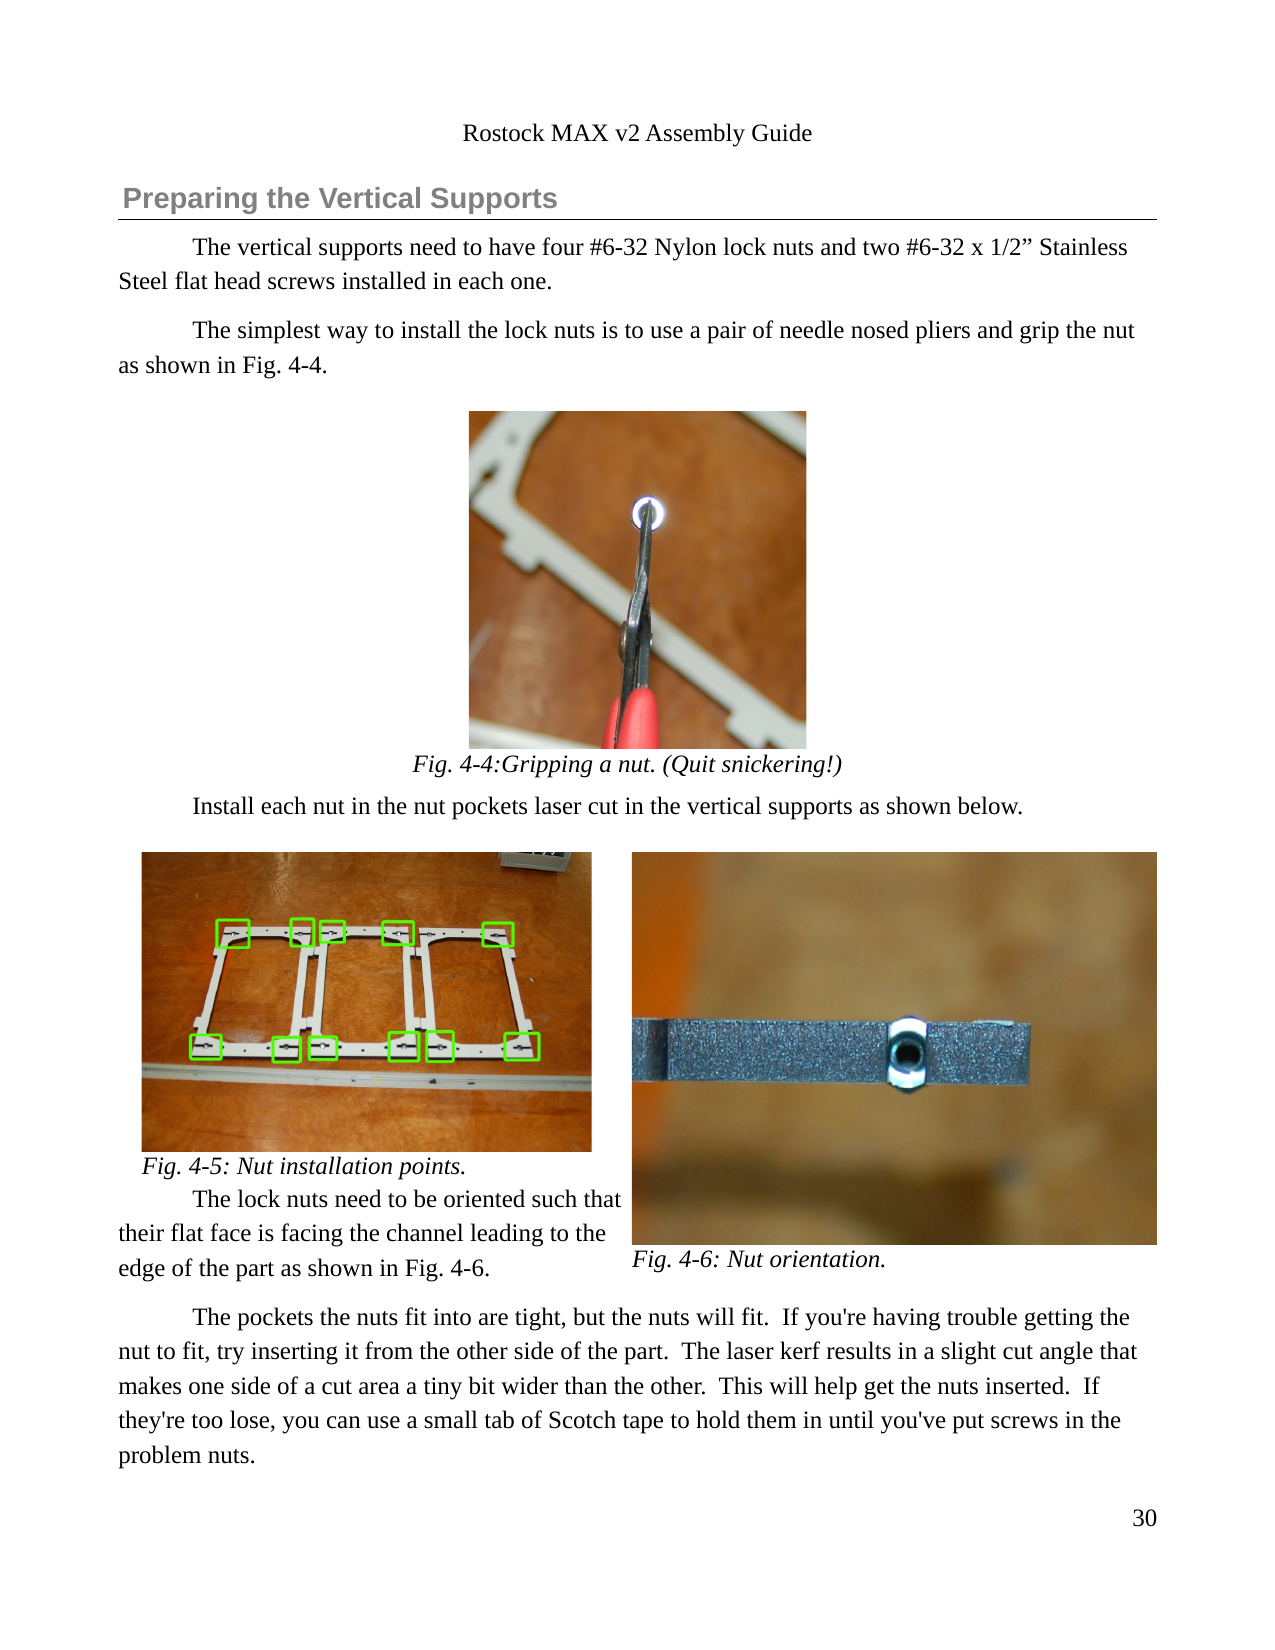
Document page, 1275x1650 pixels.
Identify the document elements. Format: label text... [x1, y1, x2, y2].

text Fig. 4-6: Nut orientation. [632, 1245, 1157, 1273]
text Install each nut in the nut pockets laser cut in the vertical supports as shown below. [118, 791, 1157, 820]
picture [631, 852, 1157, 1245]
picture [468, 411, 807, 749]
text Fig. 4-4:Gripping a nut. (Quit snickering!) [412, 411, 862, 778]
subtitle Preparing the Vertical Supports [118, 177, 1157, 219]
text The vertical supports need to have four #6-32 Nylon lock nuts and two #6-32 x 1/2” Stainless Steel flat head screws installed in each one. [118, 232, 1157, 295]
text The simplest way to install the lock nuts is to use a pair of needle nosed pliers and grip the nut as shown in Fig. 4-4. [118, 315, 1157, 378]
text The pockets the nuts fit into are tight, but the nuts will fit. If you're having trouble getting the nut to fit, try inserting it from the other side of the part. The laser kerf results in a slight cut angle that makes one side of a cut area a tiny bit wider than the other. This will help get the nuts inserted. If they're too lose, you can use a small tab of Scotch tape to hold them in until you've put screws in the problem nuts. [118, 1302, 1157, 1468]
picture [141, 852, 592, 1152]
text The lock nuts need to be oriented such that their flat face is facing the channel leading to the edge of the part as shown in Fig. 4-6. [118, 1184, 1157, 1282]
text Fig. 4-5: Nut installation points. [142, 1152, 592, 1180]
